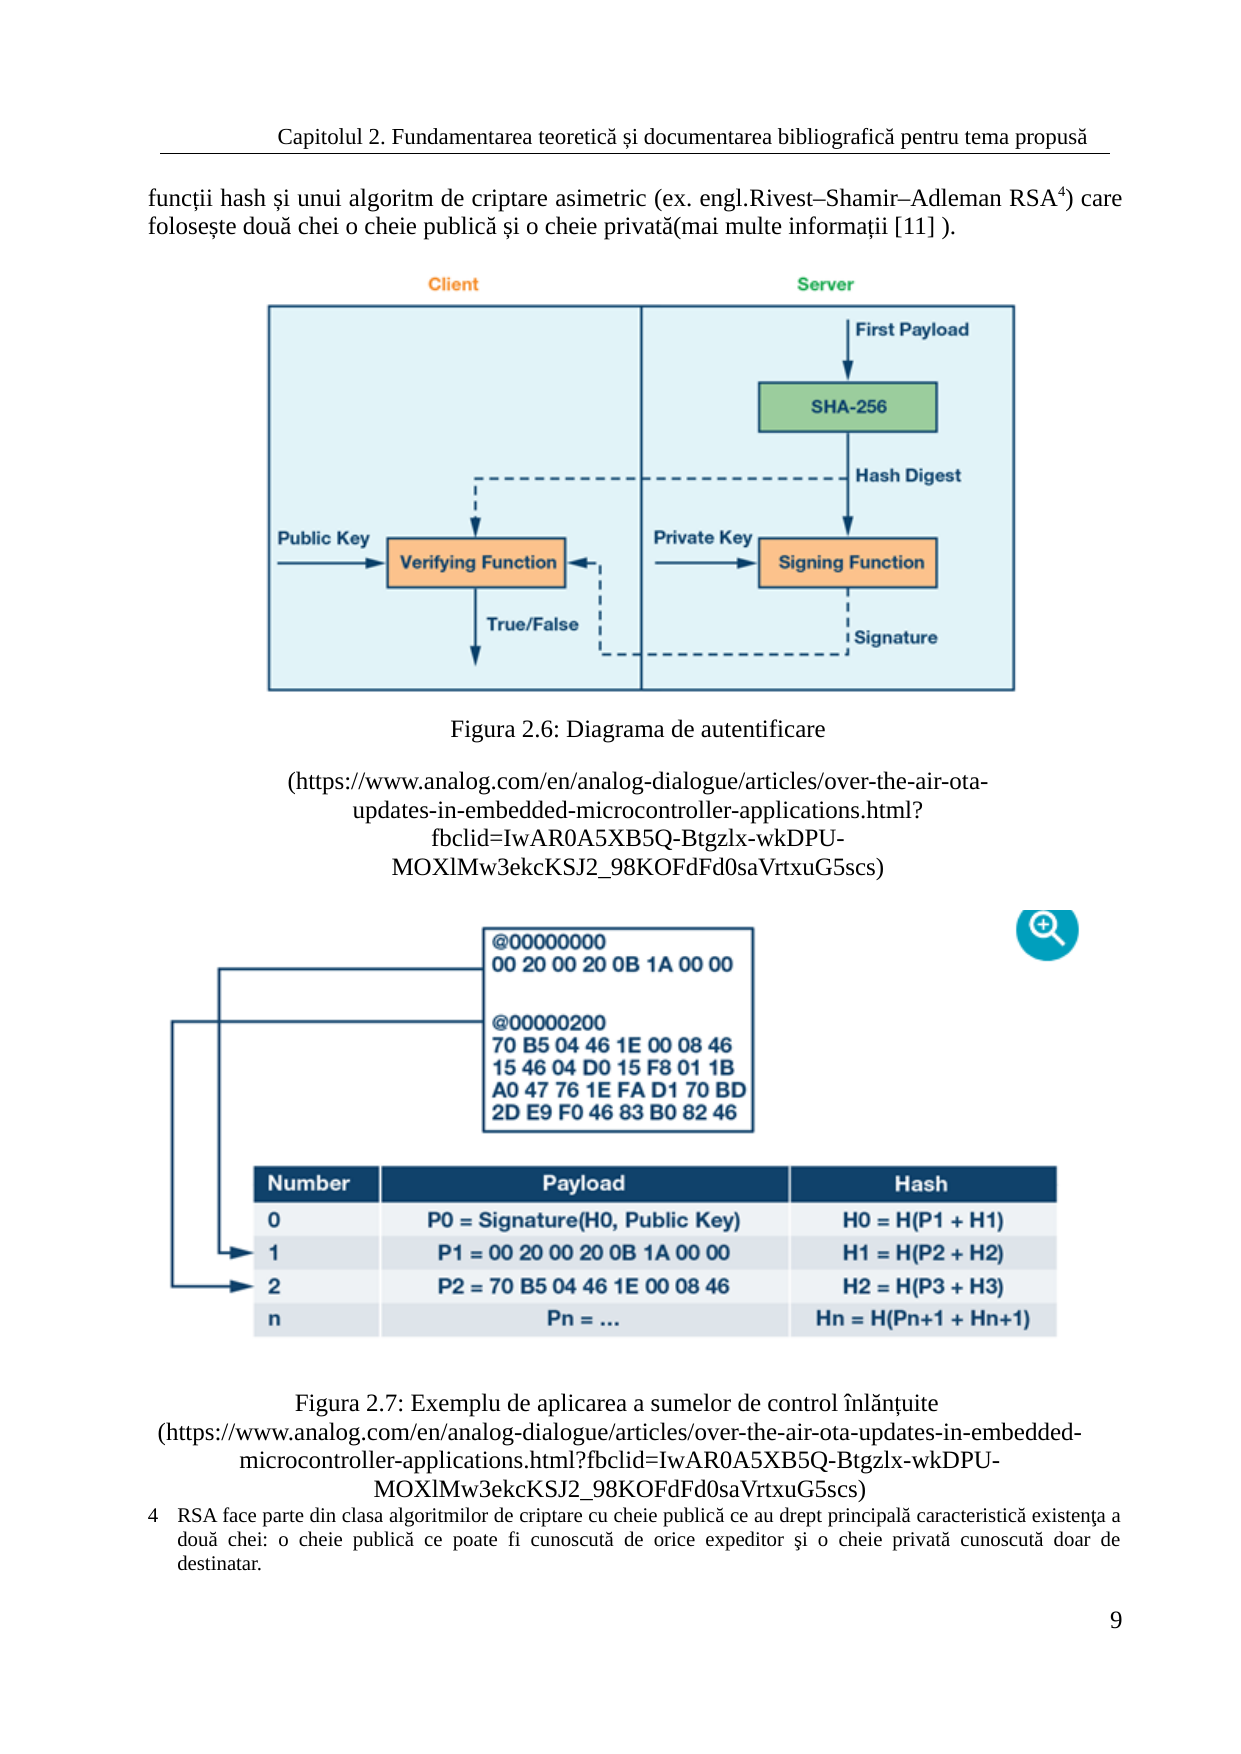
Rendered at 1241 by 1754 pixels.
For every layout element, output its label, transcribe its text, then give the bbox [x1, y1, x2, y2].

text Figura 2.7: Exemplu de aplicarea a sumelor de control înlănțuite (https://www.analog.com/en/analog-dialogue/articles/over-the-air-ota-updates-in-embedded-microcontroller-applications.html?fbclid=IwAR0A5XB5Q-Btgzlx-wkDPU-MOXlMw3ekcKSJ2_98KOFdFd0saVrtxuG5scs) [150, 1388, 1089, 1503]
text funcții hash și unui algoritm de criptare asimetric (ex. engl.Rivest–Shamir–Adleman RSA) care folosește două chei o cheie publică și o cheie privată(mai multe informații [11] ). [148, 183, 1122, 240]
text RSA face parte din clasa algoritmilor de criptare cu cheie publică ce au drept principală caracteristică existenţa a două chei: o cheie publică ce poate fi cunoscută de orice expeditor şi o cheie privată cunoscută doar de destinatar. [148, 1503, 1122, 1575]
text (https://www.analog.com/en/analog-dialogue/articles/over-the-air-ota-updates-in-embedded-microcontroller-applications.html?fbclid=IwAR0A5XB5Q-Btgzlx-wkDPU-MOXlMw3ekcKSJ2_98KOFdFd0saVrtxuG5scs) [246, 766, 1030, 881]
text Figura 2.6: Diagrama de autentificare [246, 709, 1030, 742]
picture [150, 910, 1090, 1388]
picture [245, 267, 1030, 709]
